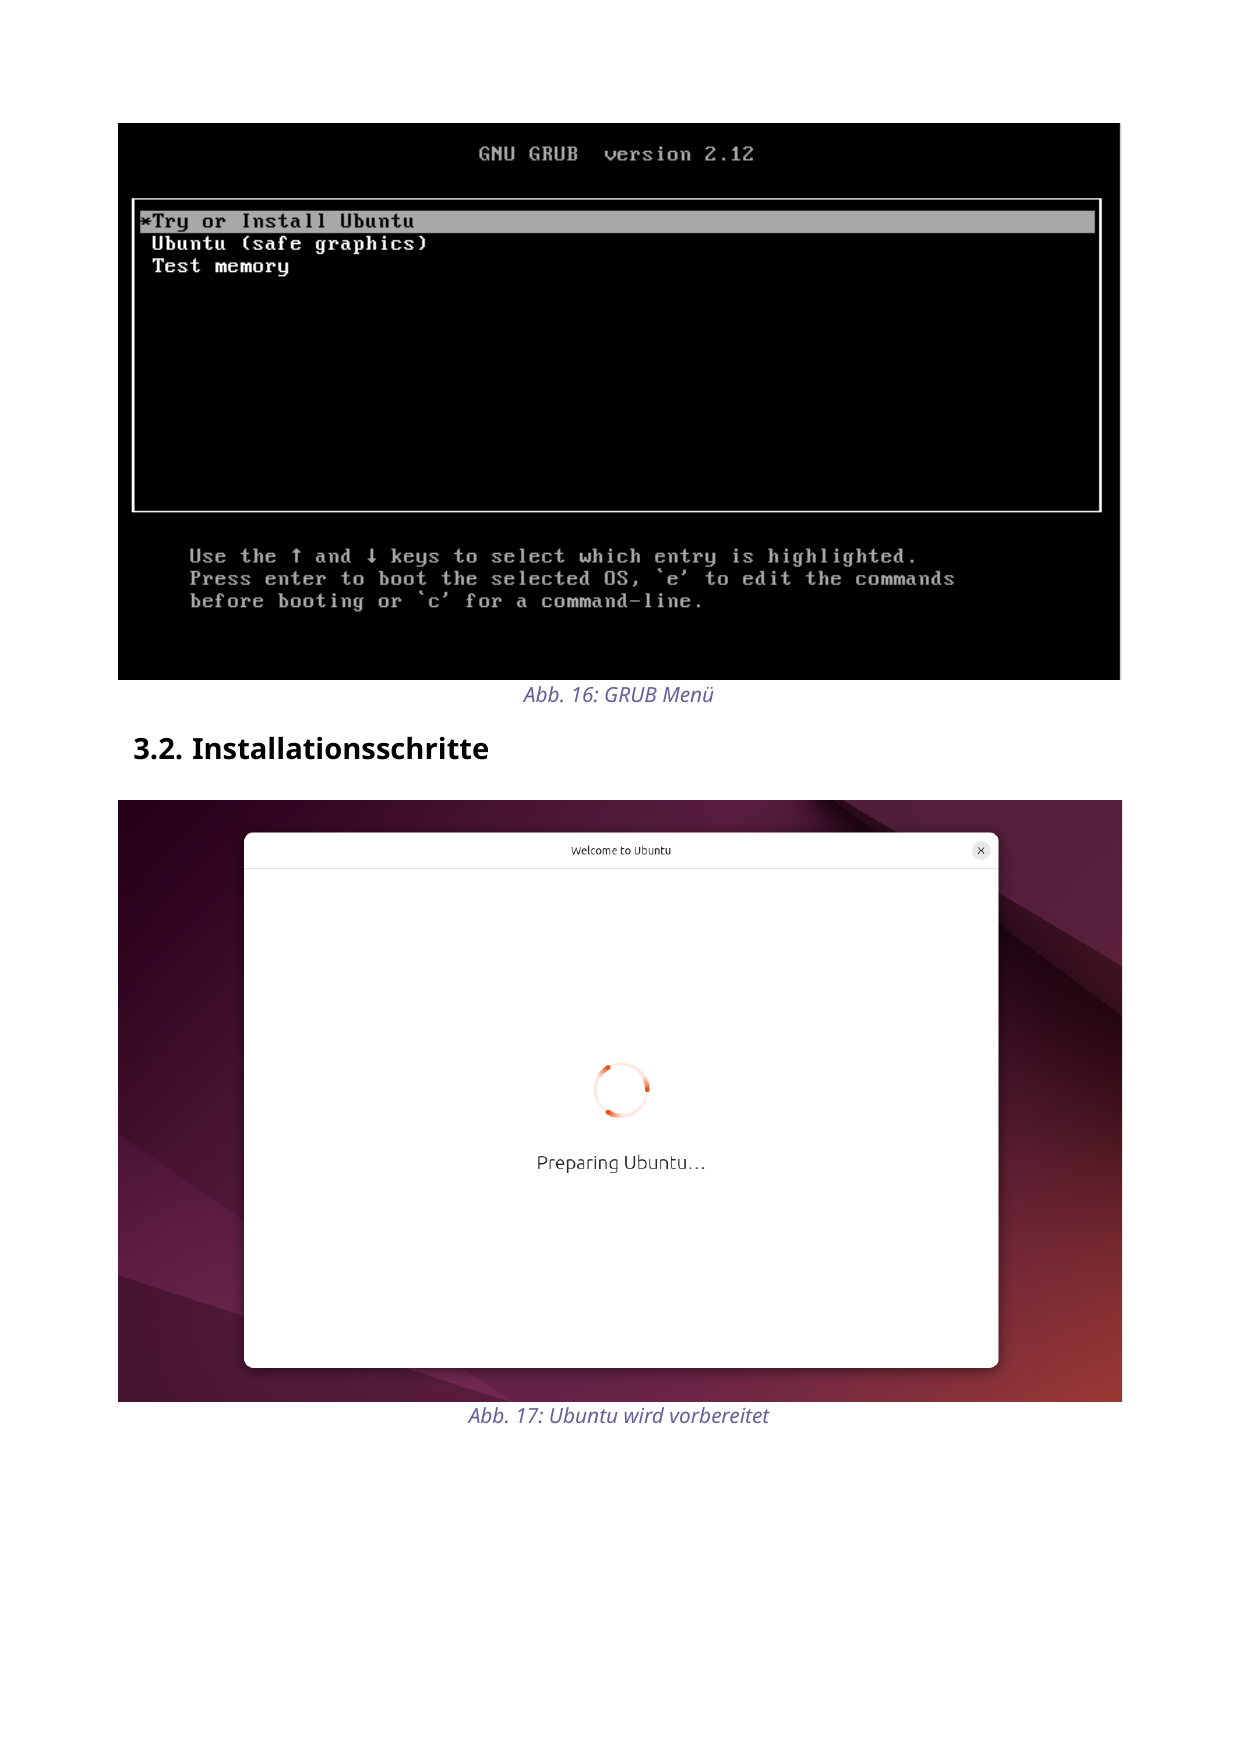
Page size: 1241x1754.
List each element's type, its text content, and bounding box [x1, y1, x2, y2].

picture [118, 800, 1123, 1402]
text Abb. 16: GRUB Menü [118, 680, 1122, 708]
text Abb. 17: Ubuntu wird vorbereitet [118, 1402, 1122, 1429]
subtitle [118, 111, 1122, 123]
subtitle Installationsschritte [118, 708, 1122, 768]
picture [118, 123, 1123, 680]
